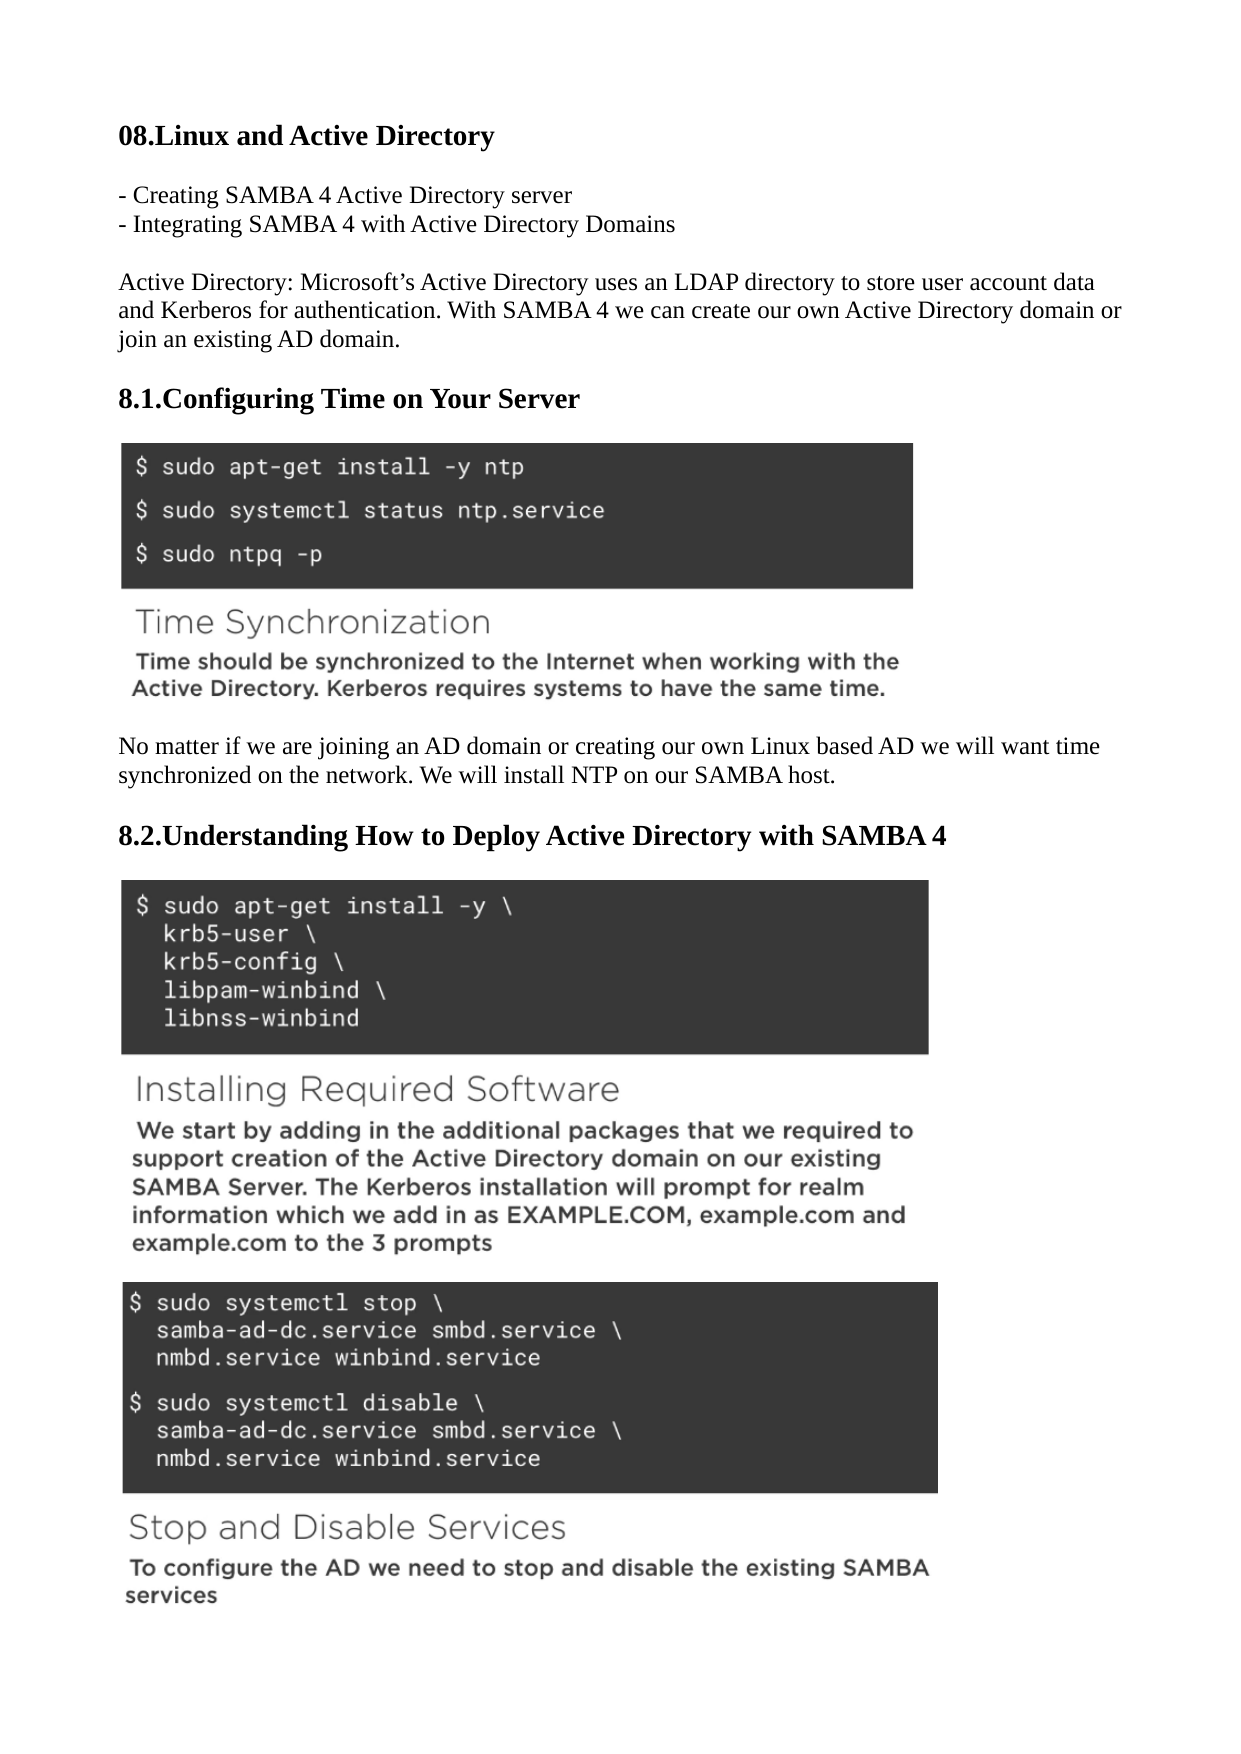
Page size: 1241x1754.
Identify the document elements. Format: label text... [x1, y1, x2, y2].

text No matter if we are joining an AD domain or creating our own Linux based AD we will want time synchronized on the network. We will install NTP on our SAMBA host. [118, 731, 1122, 789]
picture [121, 443, 914, 712]
text 08.Linux and Active Directory [118, 118, 1122, 152]
text Active Directory: Microsoft’s Active Directory uses an LDAP directory to store user account data and Kerberos for authentication. With SAMBA 4 we can create our own Active Directory domain or join an existing AD domain. [118, 267, 1122, 353]
text - Creating SAMBA 4 Active Directory server [118, 180, 1122, 209]
picture [121, 880, 929, 1262]
text 8.1.Configuring Time on Your Server [118, 382, 1122, 415]
text 8.2.Understanding How to Deploy Active Directory with SAMBA 4 [118, 818, 1122, 851]
text - Integrating SAMBA 4 with Active Directory Domains [118, 209, 1122, 238]
picture [122, 1282, 938, 1626]
